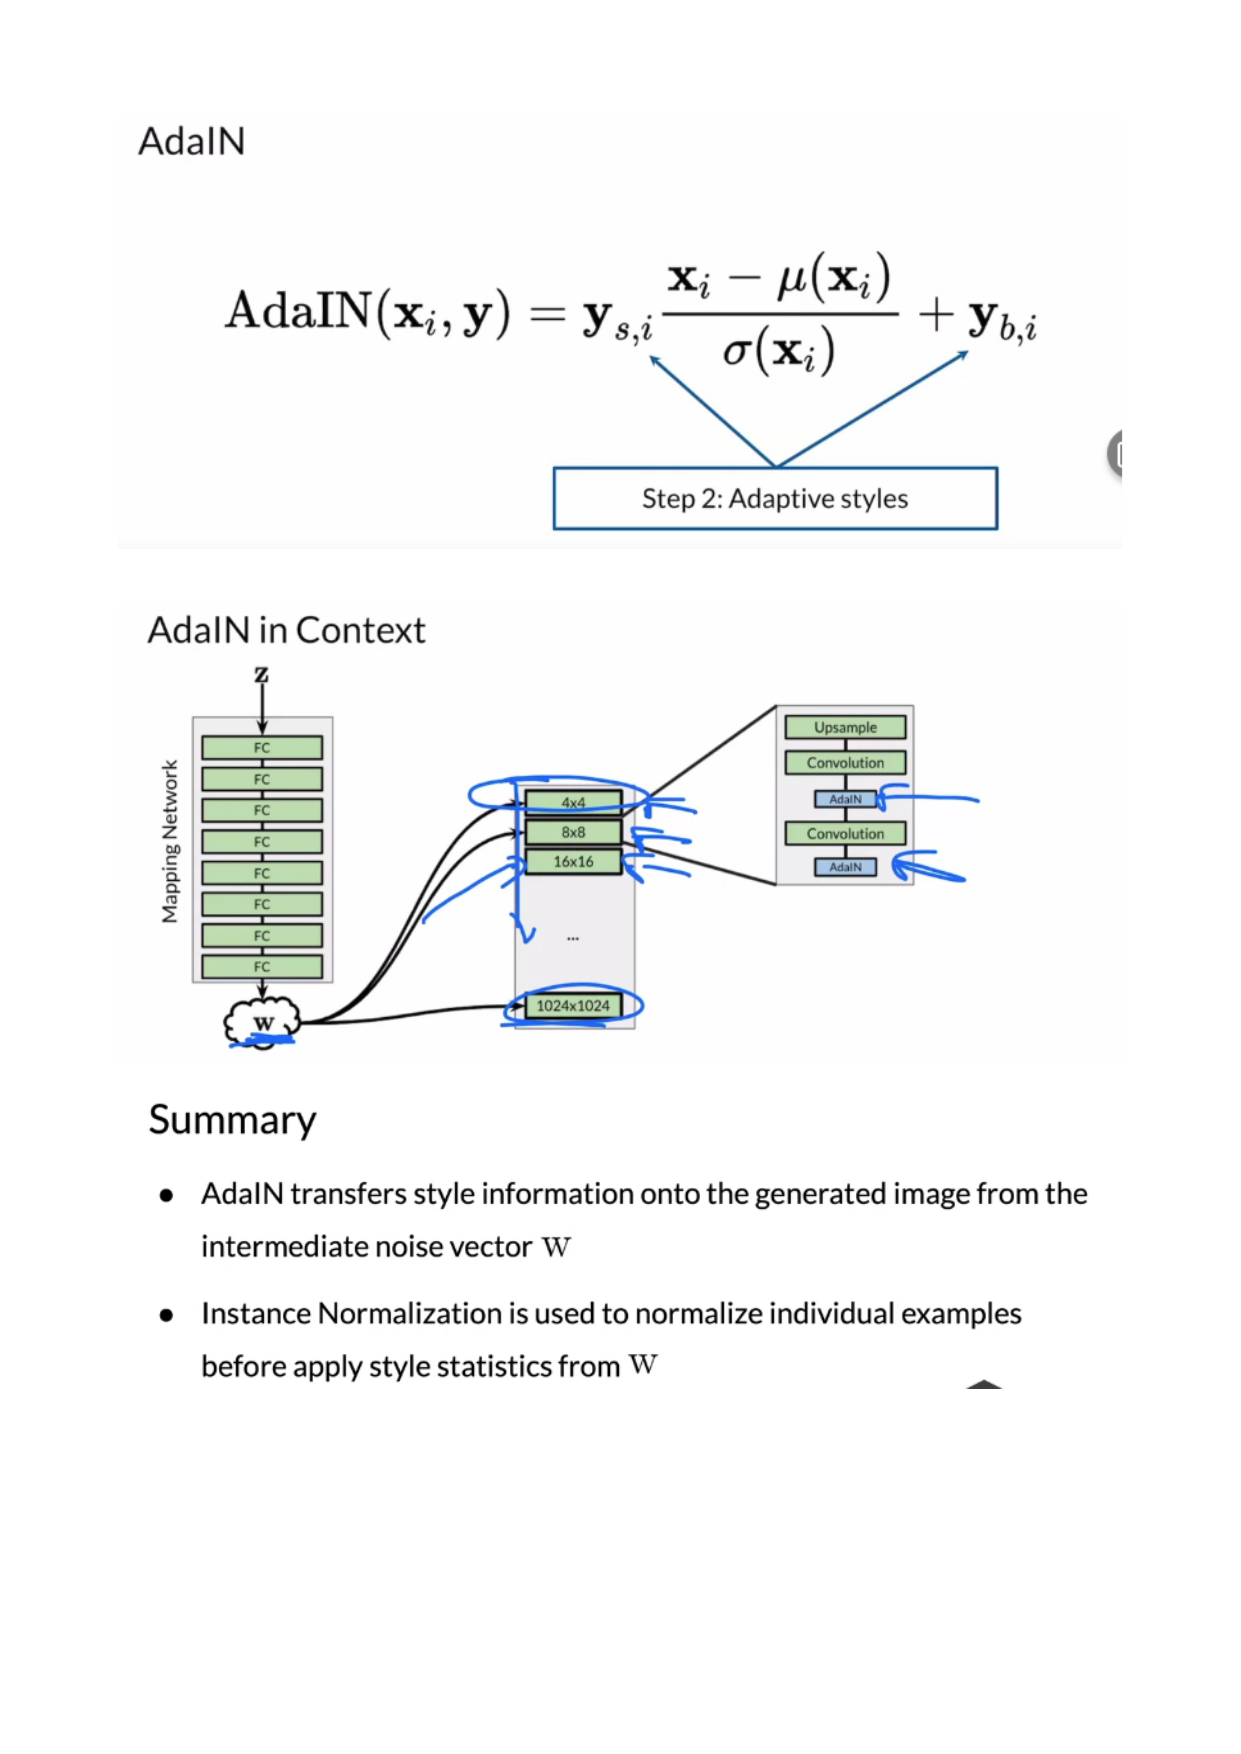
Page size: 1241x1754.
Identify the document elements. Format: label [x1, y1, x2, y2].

picture [118, 118, 1123, 549]
picture [118, 606, 1123, 1064]
picture [118, 1092, 1123, 1389]
